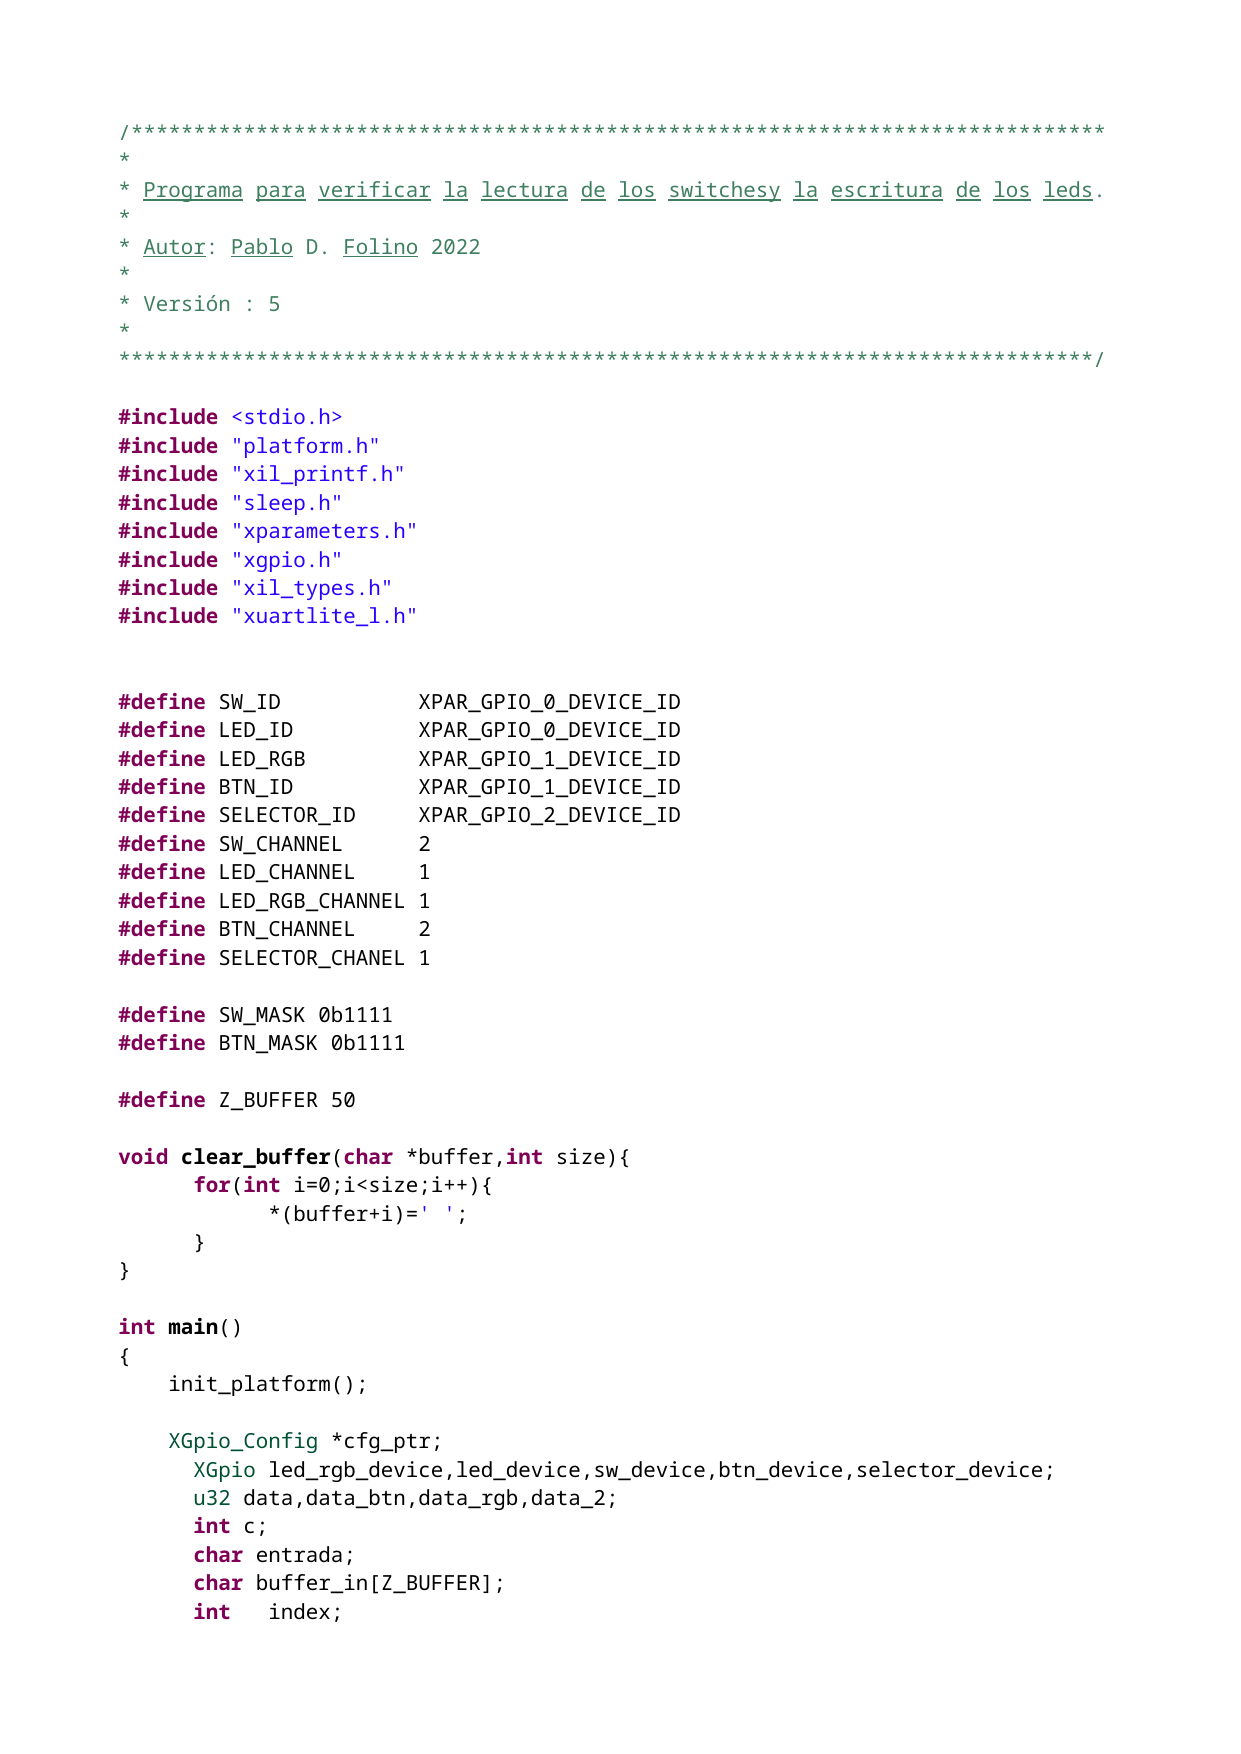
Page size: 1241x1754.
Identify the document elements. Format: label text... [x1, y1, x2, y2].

text /****************************************************************************** [118, 118, 1122, 147]
text #define LED_ID XPAR_GPIO_0_DEVICE_ID [118, 715, 1122, 744]
text #define BTN_MASK 0b1111 [118, 1028, 1122, 1057]
text #define SELECTOR_CHANEL 1 [118, 943, 1122, 971]
text } [118, 1227, 1122, 1256]
text XGpio_Config *cfg_ptr; [118, 1426, 1122, 1455]
text int index; [118, 1597, 1122, 1625]
text char entrada; [118, 1540, 1122, 1568]
text init_platform(); [118, 1369, 1122, 1398]
text #include "platform.h" [118, 431, 1122, 459]
text { [118, 1341, 1122, 1369]
text * [118, 260, 1122, 289]
text #define SELECTOR_ID XPAR_GPIO_2_DEVICE_ID [118, 801, 1122, 829]
text #include "xgpio.h" [118, 545, 1122, 573]
text int main() [118, 1312, 1122, 1341]
text #include "xparameters.h" [118, 516, 1122, 545]
text *(buffer+i)=' '; [118, 1199, 1122, 1227]
text #define SW_MASK 0b1111 [118, 1000, 1122, 1028]
text int c; [118, 1512, 1122, 1540]
text #include "sleep.h" [118, 488, 1122, 516]
text * [118, 147, 1122, 175]
text #define SW_CHANNEL 2 [118, 829, 1122, 857]
text * Autor: Pablo D. Folino 2022 [118, 232, 1122, 260]
text } [118, 1256, 1122, 1284]
text ******************************************************************************/ [118, 346, 1122, 374]
text #include "xuartlite_l.h" [118, 602, 1122, 630]
text * Versión : 5 [118, 289, 1122, 317]
text void clear_buffer(char *buffer,int size){ [118, 1142, 1122, 1170]
text for(int i=0;i<size;i++){ [118, 1170, 1122, 1199]
text #include "xil_printf.h" [118, 459, 1122, 488]
text char buffer_in[Z_BUFFER]; [118, 1568, 1122, 1597]
text * [118, 317, 1122, 346]
text #define BTN_ID XPAR_GPIO_1_DEVICE_ID [118, 772, 1122, 801]
text #define LED_CHANNEL 1 [118, 857, 1122, 886]
text * [118, 203, 1122, 232]
text XGpio led_rgb_device,led_device,sw_device,btn_device,selector_device; [118, 1455, 1122, 1483]
text #define Z_BUFFER 50 [118, 1085, 1122, 1113]
text #define LED_RGB XPAR_GPIO_1_DEVICE_ID [118, 744, 1122, 772]
text #include "xil_types.h" [118, 573, 1122, 602]
text #define LED_RGB_CHANNEL 1 [118, 886, 1122, 914]
text #include <stdio.h> [118, 402, 1122, 431]
text #define BTN_CHANNEL 2 [118, 914, 1122, 943]
text * Programa para verificar la lectura de los switchesy la escritura de los leds. [118, 175, 1122, 203]
text #define SW_ID XPAR_GPIO_0_DEVICE_ID [118, 687, 1122, 715]
text u32 data,data_btn,data_rgb,data_2; [118, 1483, 1122, 1512]
